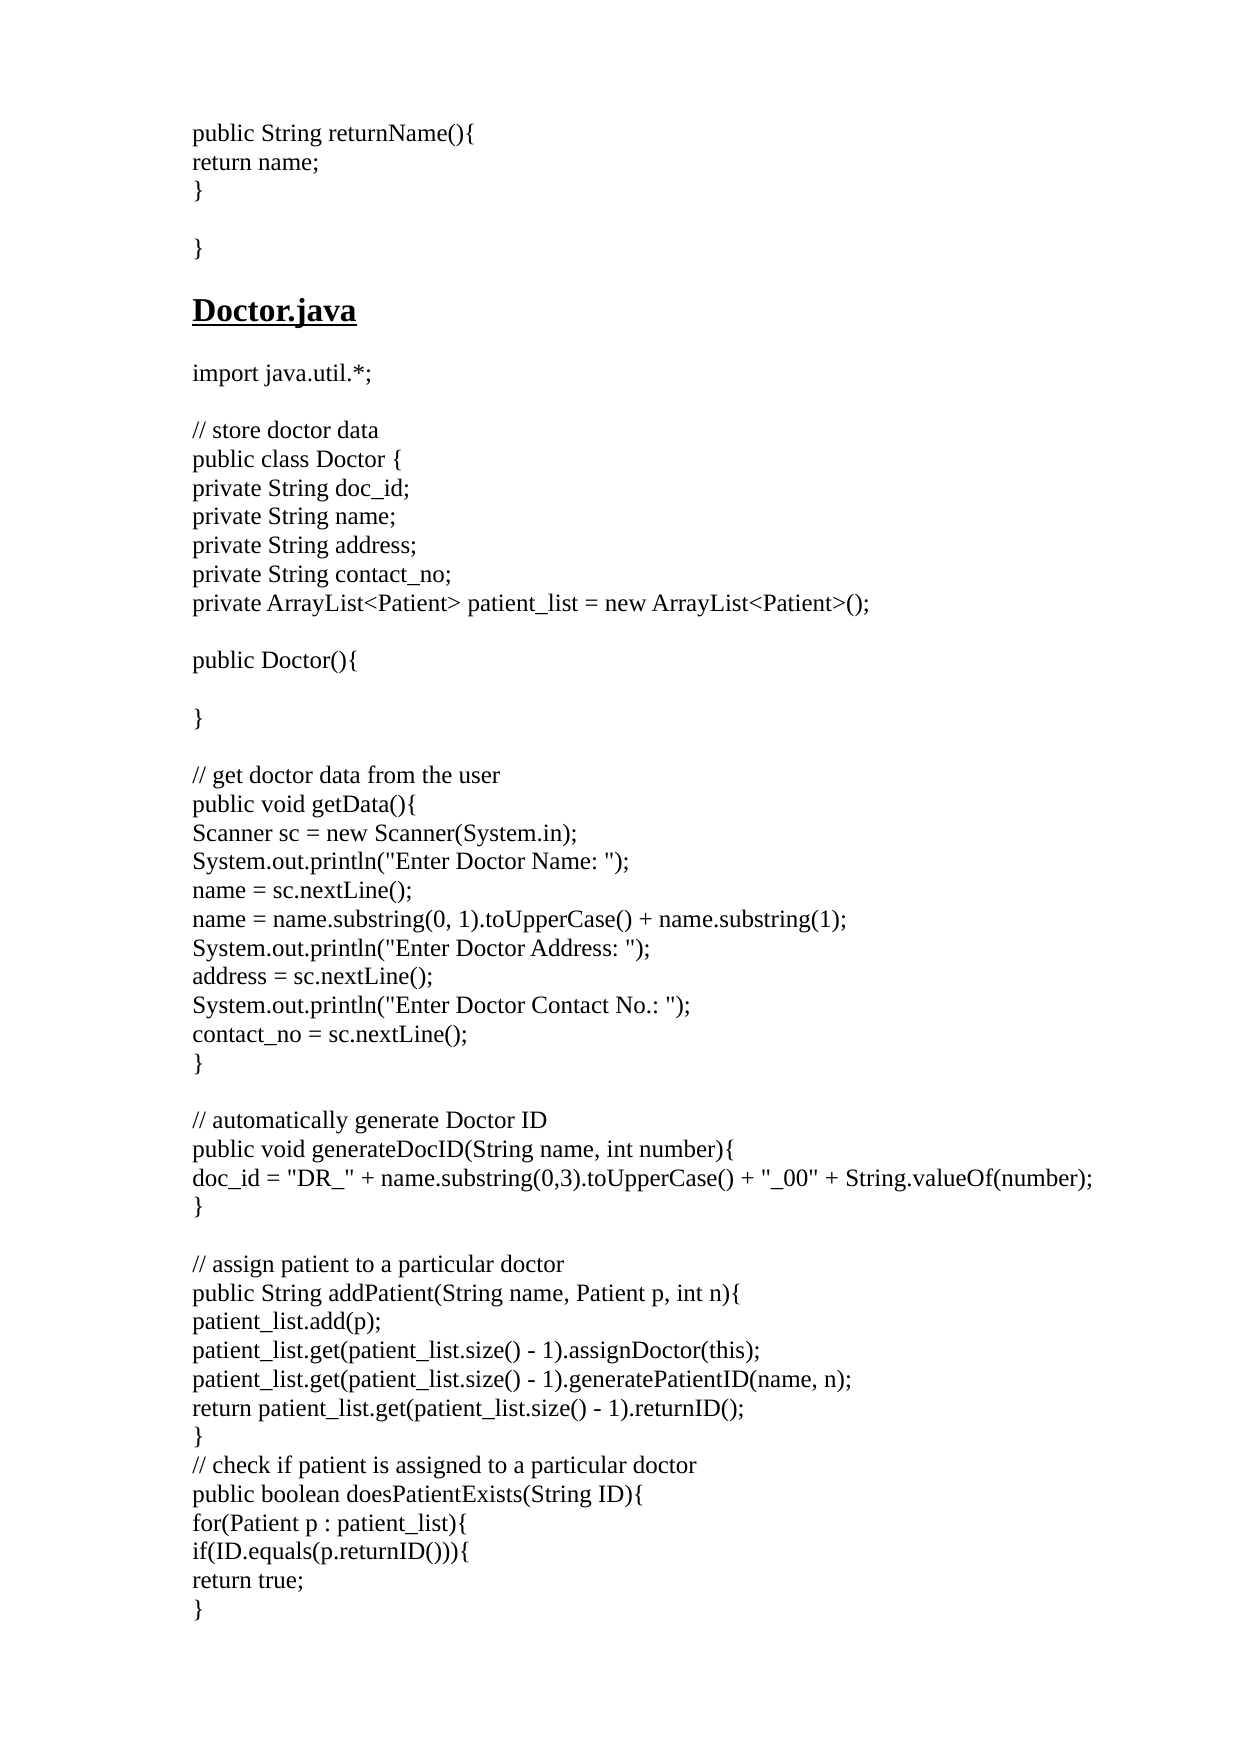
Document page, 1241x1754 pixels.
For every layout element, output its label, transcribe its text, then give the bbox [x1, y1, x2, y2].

text for(Patient p : patient_list){ [118, 1508, 1122, 1536]
text patient_list.get(patient_list.size() - 1).assignDoctor(this); [118, 1335, 1122, 1364]
text private String address; [118, 530, 1122, 559]
text } [118, 1421, 1122, 1450]
text // get doctor data from the user [118, 760, 1122, 789]
text import java.util.*; [118, 358, 1122, 386]
text private ArrayList<Patient> patient_list = new ArrayList<Patient>(); [118, 588, 1122, 616]
text // store doctor data [118, 415, 1122, 444]
text System.out.println("Enter Doctor Name: "); [118, 846, 1122, 875]
text } [118, 1594, 1122, 1623]
text } [118, 176, 1122, 204]
text patient_list.get(patient_list.size() - 1).generatePatientID(name, n); [118, 1364, 1122, 1393]
text } [118, 233, 1122, 262]
text public class Doctor { [118, 444, 1122, 473]
text return patient_list.get(patient_list.size() - 1).returnID(); [118, 1393, 1122, 1421]
text System.out.println("Enter Doctor Address: "); [118, 933, 1122, 961]
text public Doctor(){ [118, 645, 1122, 674]
text System.out.println("Enter Doctor Contact No.: "); [118, 990, 1122, 1019]
text return name; [118, 147, 1122, 176]
text Scanner sc = new Scanner(System.in); [118, 818, 1122, 846]
text doc_id = "DR_" + name.substring(0,3).toUpperCase() + "_00" + String.valueOf(number); [118, 1163, 1122, 1191]
text public void generateDocID(String name, int number){ [118, 1134, 1122, 1163]
text public boolean doesPatientExists(String ID){ [118, 1479, 1122, 1508]
text Doctor.java [118, 291, 1122, 329]
text // assign patient to a particular doctor [118, 1249, 1122, 1278]
text private String name; [118, 501, 1122, 530]
text } [118, 703, 1122, 731]
text public void getData(){ [118, 789, 1122, 818]
text private String contact_no; [118, 559, 1122, 588]
text address = sc.nextLine(); [118, 961, 1122, 990]
text contact_no = sc.nextLine(); [118, 1019, 1122, 1048]
text public String returnName(){ [118, 118, 1122, 147]
text } [118, 1191, 1122, 1220]
text public String addPatient(String name, Patient p, int n){ [118, 1278, 1122, 1306]
text return true; [118, 1565, 1122, 1594]
text } [118, 1048, 1122, 1076]
text patient_list.add(p); [118, 1306, 1122, 1335]
text if(ID.equals(p.returnID())){ [118, 1536, 1122, 1565]
text private String doc_id; [118, 473, 1122, 501]
text name = name.substring(0, 1).toUpperCase() + name.substring(1); [118, 904, 1122, 933]
text // automatically generate Doctor ID [118, 1105, 1122, 1134]
text // check if patient is assigned to a particular doctor [118, 1450, 1122, 1479]
text name = sc.nextLine(); [118, 875, 1122, 904]
